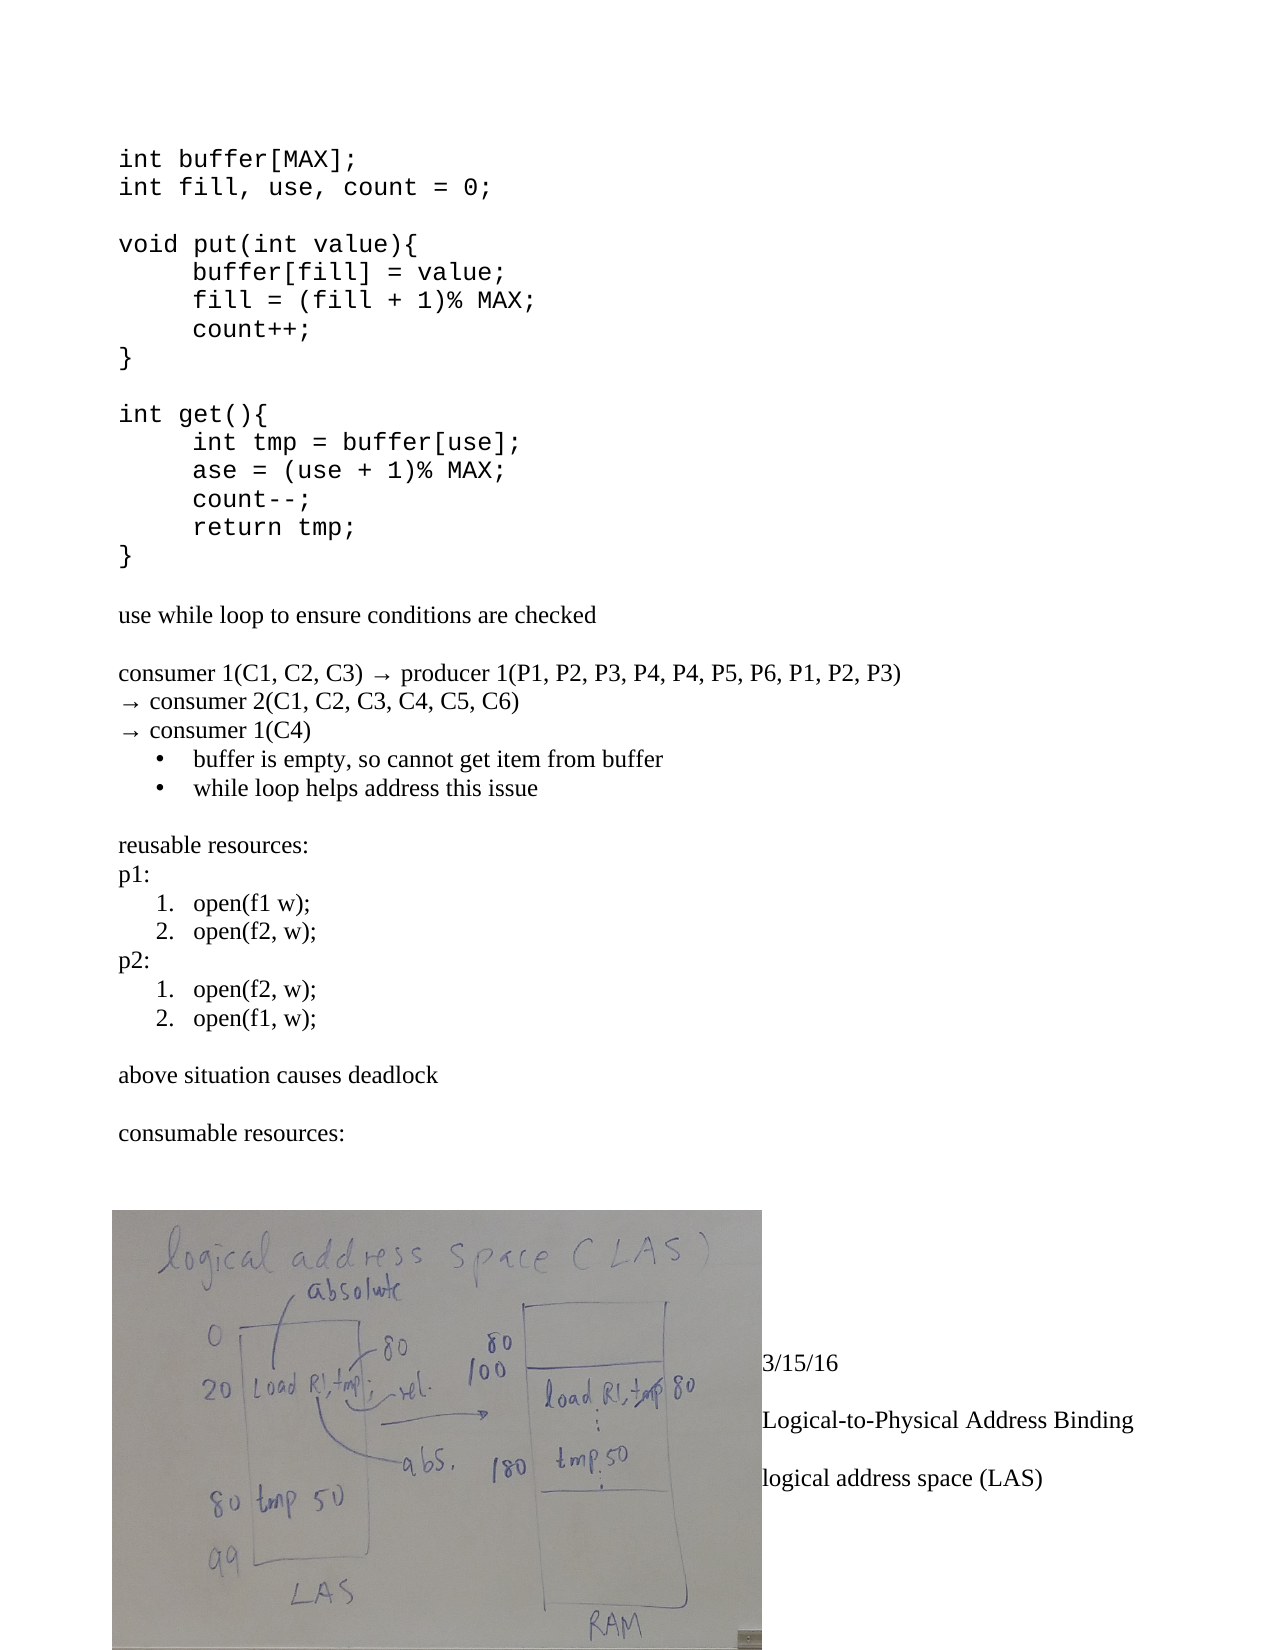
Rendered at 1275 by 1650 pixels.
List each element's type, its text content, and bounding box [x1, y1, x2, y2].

text count++; [118, 316, 1157, 345]
text ase = (use + 1)% MAX; [118, 458, 1157, 486]
list while loop helps address this issue [156, 773, 1157, 801]
text → consumer 2(C1, C2, C3, C4, C5, C6) [118, 686, 1157, 715]
text buffer[fill] = value; [118, 260, 1157, 288]
picture [112, 1210, 762, 1650]
text consumable resources: [118, 1118, 1157, 1146]
list buffer is empty, so cannot get item from buffer [156, 744, 1157, 773]
text fill = (fill + 1)% MAX; [118, 288, 1157, 316]
text → consumer 1(C4) [118, 715, 1157, 744]
text p2: [118, 945, 1157, 974]
text 3/15/16 [762, 1348, 1157, 1376]
list open(f1 w); [156, 888, 1157, 916]
text above situation causes deadlock [118, 1060, 1157, 1089]
text return tmp; [118, 515, 1157, 543]
text Logical-to-Physical Address Binding [762, 1405, 1157, 1434]
text p1: [118, 859, 1157, 888]
text } [118, 543, 1157, 571]
text int buffer[MAX]; [118, 146, 1157, 175]
text } [118, 345, 1157, 373]
list open(f1, w); [156, 1003, 1157, 1031]
text logical address space (LAS) [762, 1463, 1157, 1491]
text int get(){ [118, 401, 1157, 430]
list open(f2, w); [156, 916, 1157, 945]
text int fill, use, count = 0; [118, 175, 1157, 203]
text reusable resources: [118, 830, 1157, 859]
text int tmp = buffer[use]; [118, 430, 1157, 458]
text use while loop to ensure conditions are checked [118, 600, 1157, 629]
text consumer 1(C1, C2, C3) → producer 1(P1, P2, P3, P4, P4, P5, P6, P1, P2, P3) [118, 658, 1157, 686]
text void put(int value){ [118, 231, 1157, 260]
text count--; [118, 486, 1157, 515]
list open(f2, w); [156, 974, 1157, 1003]
